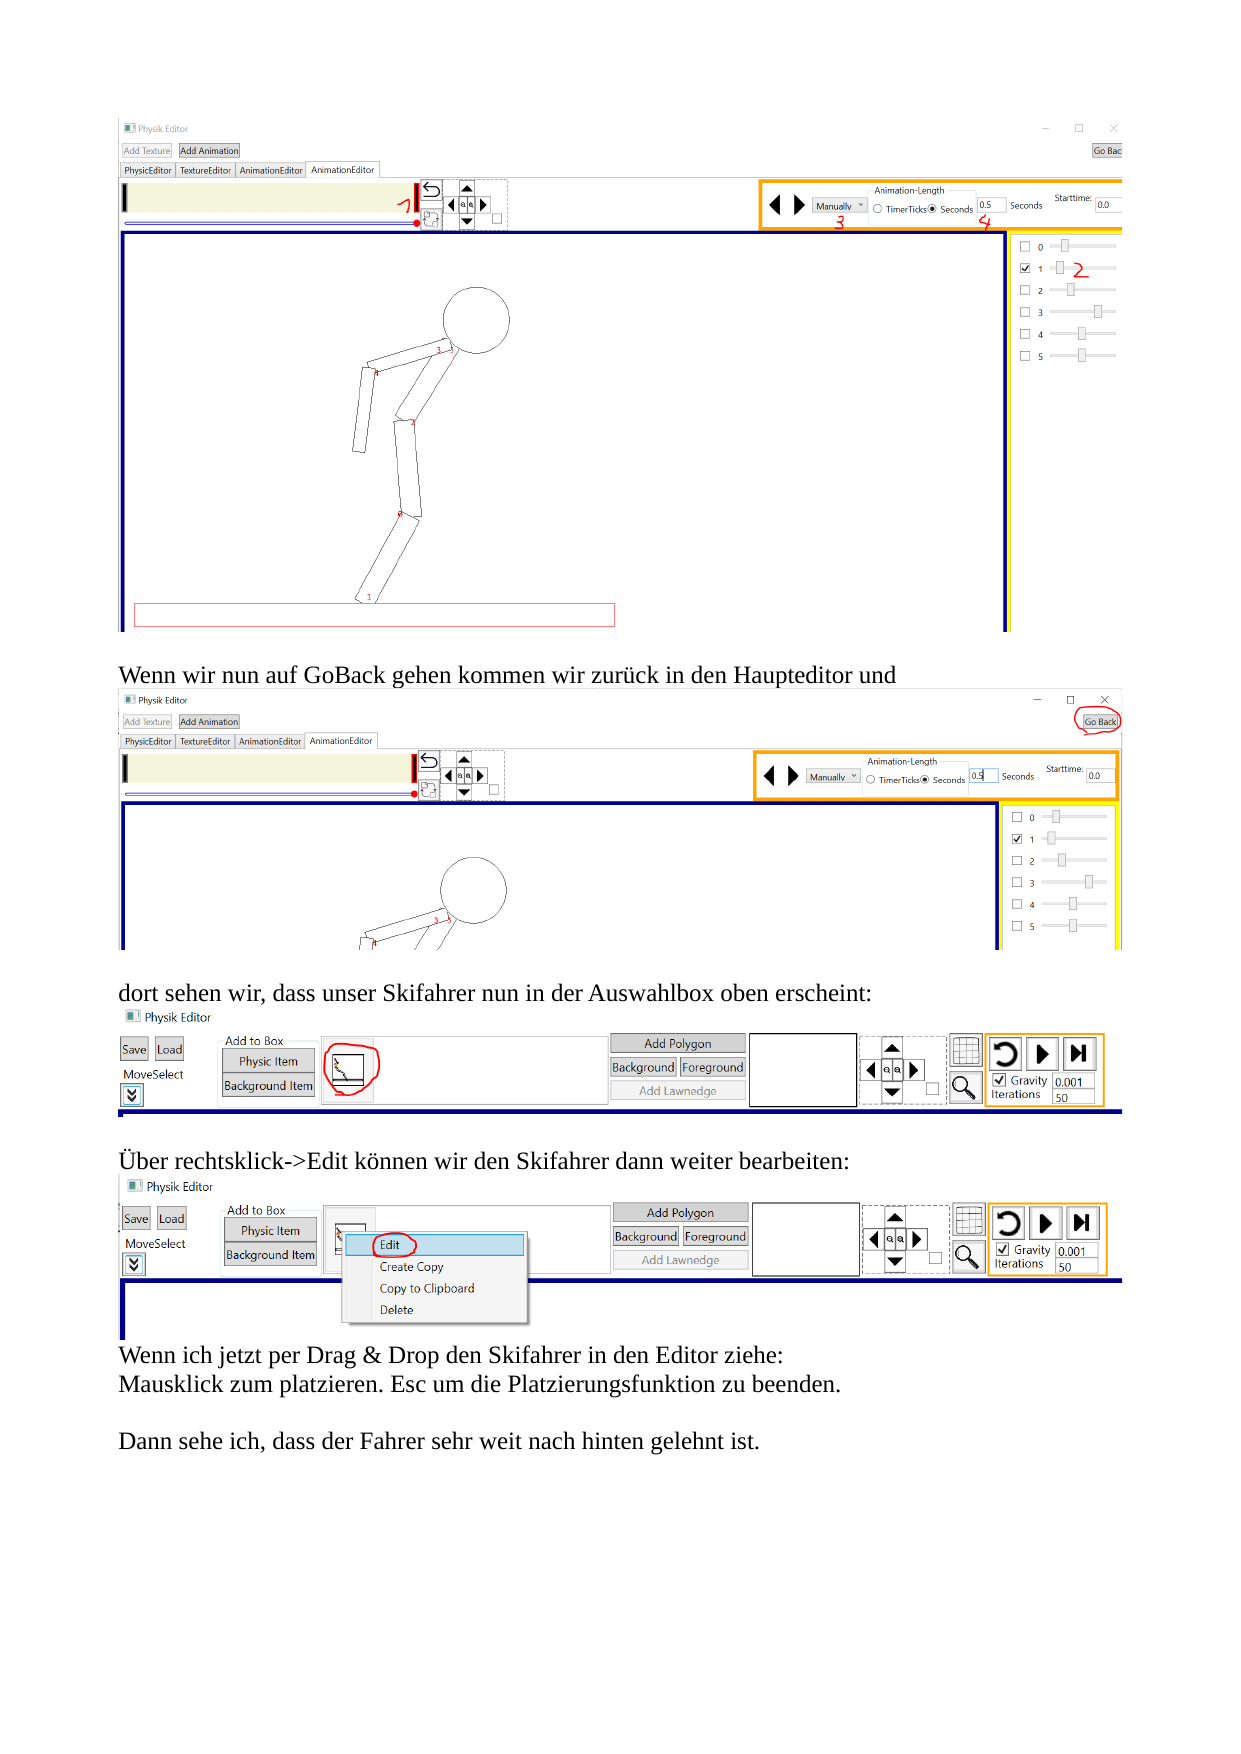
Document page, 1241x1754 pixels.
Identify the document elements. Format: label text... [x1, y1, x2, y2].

text Wenn ich jetzt per Drag & Drop den Skifahrer in den Editor ziehe: [118, 1340, 1122, 1369]
text Mausklick zum platzieren. Esc um die Platzierungsfunktion zu beenden. [118, 1369, 1122, 1397]
picture [118, 688, 1123, 950]
picture [118, 118, 1123, 632]
picture [118, 1006, 1123, 1117]
text Dann sehe ich, dass der Fahrer sehr weit nach hinten gelehnt ist. [118, 1426, 1122, 1455]
text Wenn wir nun auf GoBack gehen kommen wir zurück in den Haupteditor und [118, 660, 1122, 688]
text dort sehen wir, dass unser Skifahrer nun in der Auswahlbox oben erscheint: [118, 978, 1122, 1006]
text Über rechtsklick->Edit können wir den Skifahrer dann weiter bearbeiten: [118, 1146, 1122, 1174]
picture [118, 1174, 1123, 1340]
